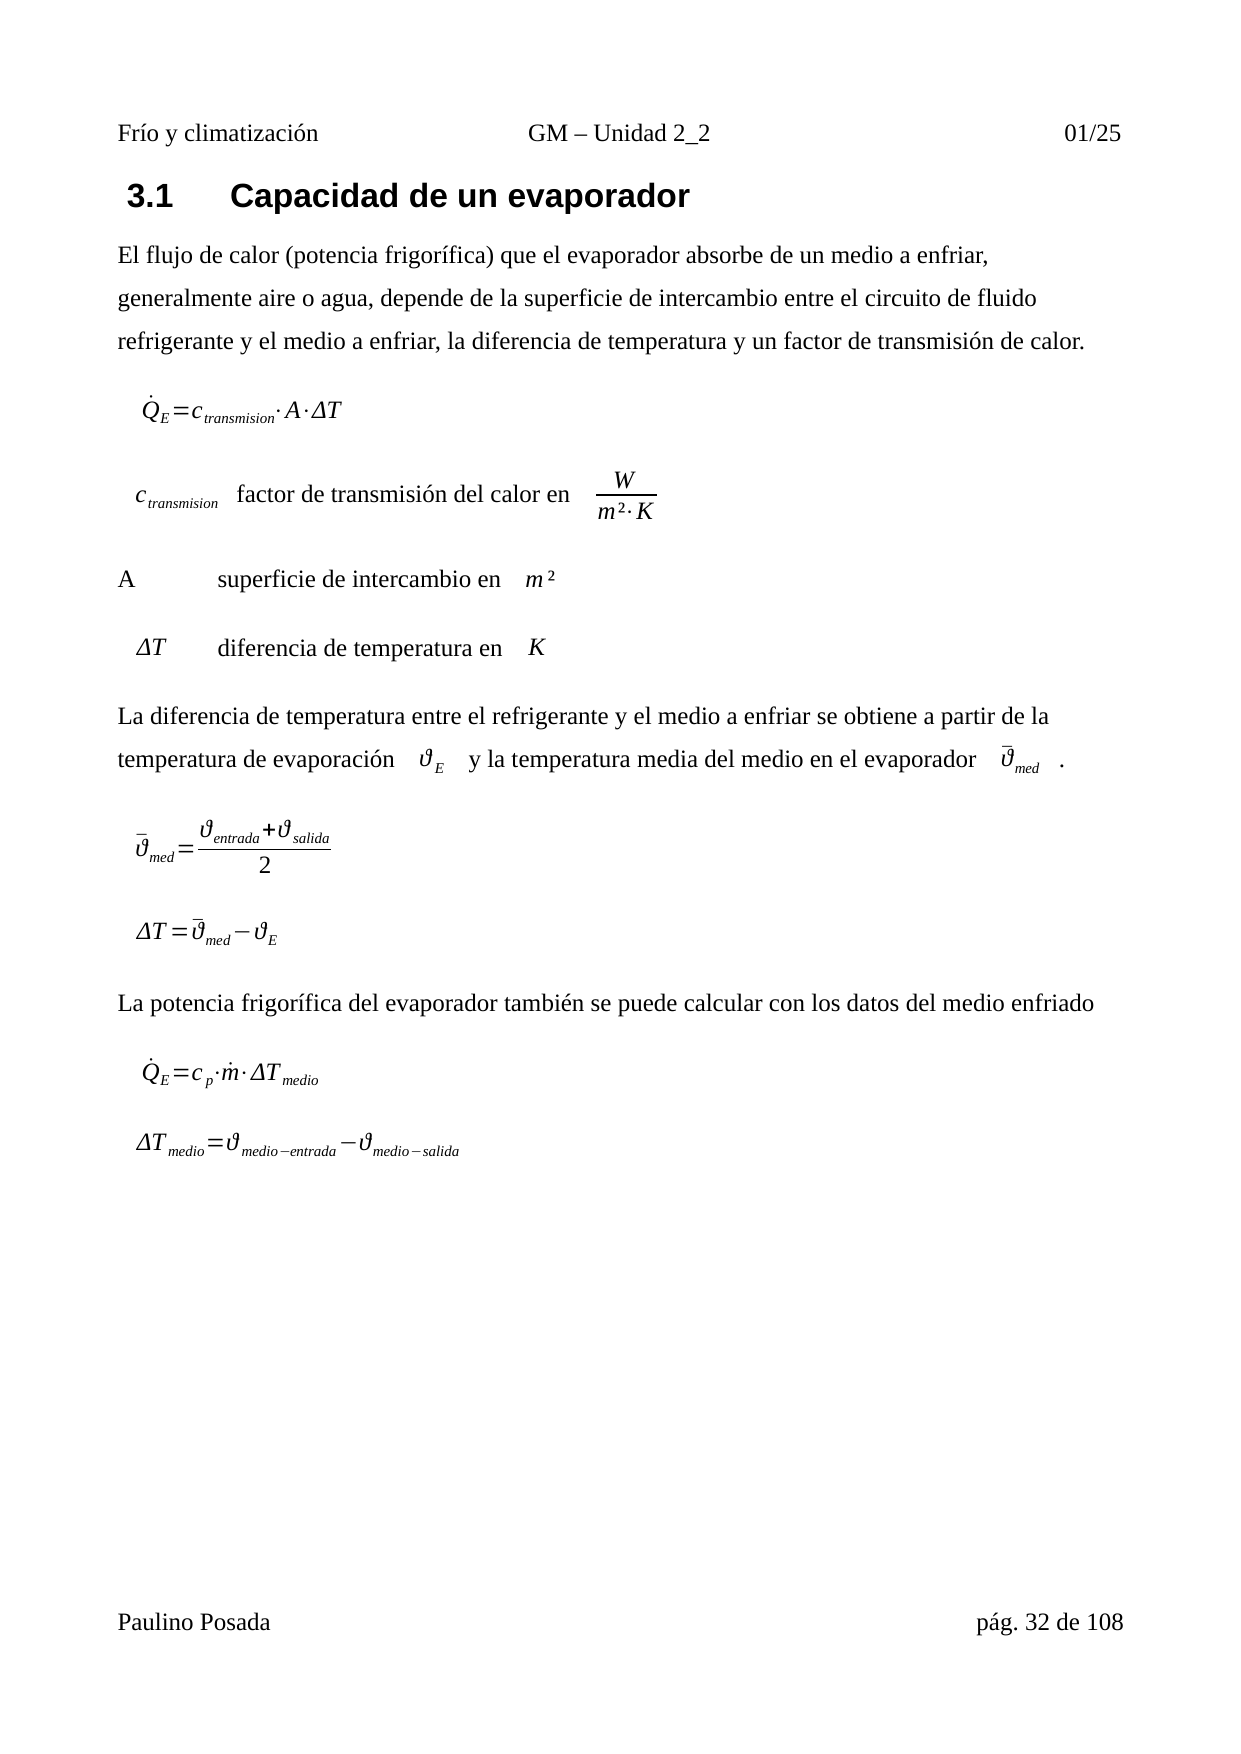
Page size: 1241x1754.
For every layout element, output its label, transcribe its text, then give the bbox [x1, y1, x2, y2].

subtitle Capacidad de un evaporador [117, 176, 1123, 215]
text La potencia frigorífica del evaporador también se puede calcular con los datos del medio enfriado [117, 988, 1123, 1017]
text A superficie de intercambio en [117, 564, 1123, 593]
text factor de transmisión del calor en [117, 466, 1123, 525]
text La diferencia de temperatura entre el refrigerante y el medio a enfriar se obtiene a partir de la temperatura de evaporación y la temperatura media del medio en el evaporador . [117, 701, 1123, 776]
text diferencia de temperatura en [117, 633, 1123, 661]
text El flujo de calor (potencia frigorífica) que el evaporador absorbe de un medio a enfriar, generalmente aire o agua, depende de la superficie de intercambio entre el circuito de fluido refrigerante y el medio a enfriar, la diferencia de temperatura y un factor de transmisión de calor. [117, 240, 1123, 355]
